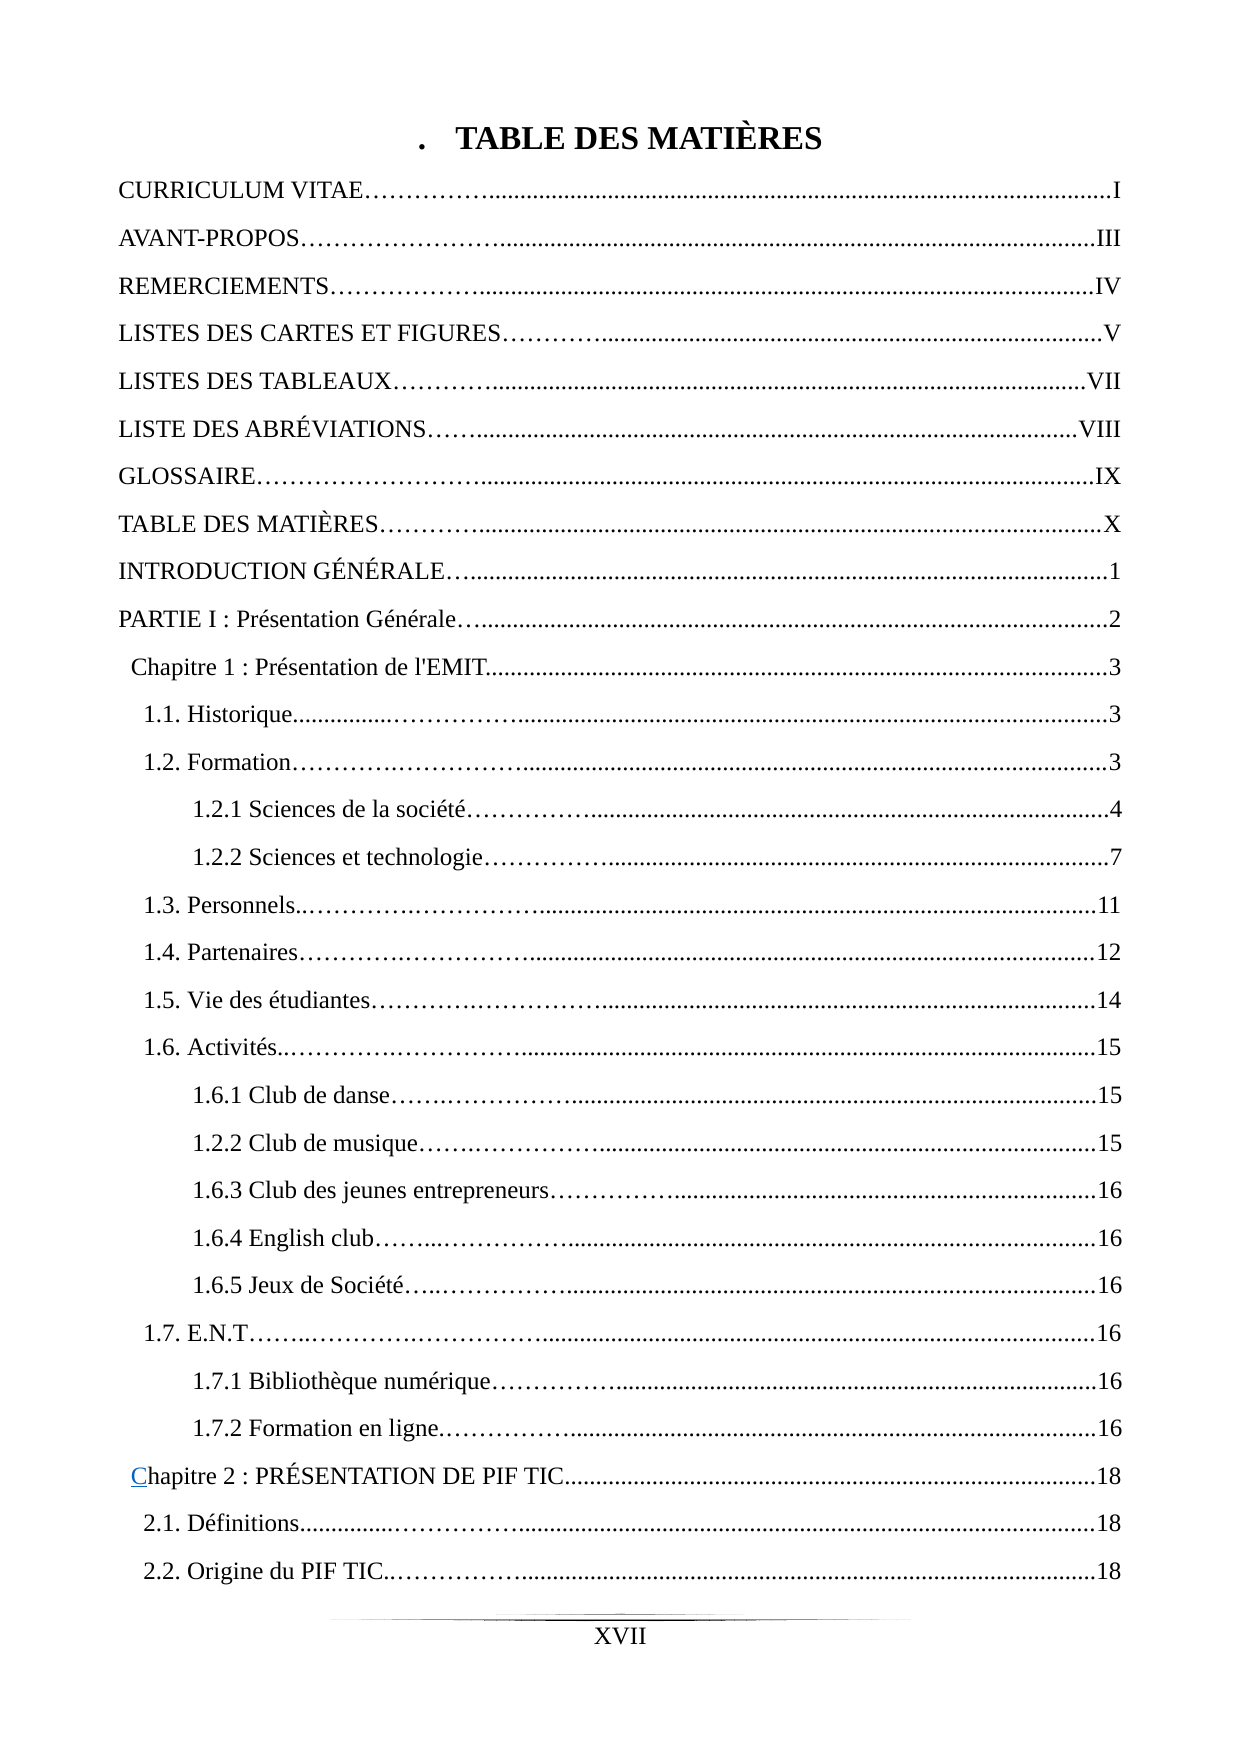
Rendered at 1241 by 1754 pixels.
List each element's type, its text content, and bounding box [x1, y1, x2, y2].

text 2.1. Définitions...............…………….. 18 [118, 1508, 1122, 1537]
text LISTES DES CARTES ET FIGURES………….. V [118, 318, 1122, 347]
text 1.2. Formation………….…………….. 3 [118, 747, 1122, 776]
text 1.7. E.N.T……..………….…………….. 16 [118, 1318, 1122, 1347]
text TABLE DES MATIÈRES…………..... X [118, 509, 1122, 538]
text 1.5. Vie des étudiantes………….…………….. 14 [118, 985, 1122, 1014]
text 1.6.4 English club……...…………….. 16 [192, 1223, 1122, 1252]
text 1.2.2 Club de musique…….…………….. 15 [192, 1128, 1122, 1156]
text 1.6. Activités..………….…………….. 15 [118, 1032, 1122, 1061]
text CURRICULUM VITAE……………... I [118, 176, 1122, 204]
text 1.2.1 Sciences de la société…………….. 4 [192, 794, 1122, 823]
picture [171, 1613, 1069, 1622]
text INTRODUCTION GÉNÉRALE…...... 1 [118, 556, 1122, 585]
text Chapitre 2 : PRÉSENTATION DE PIF TIC 18 [118, 1461, 1122, 1490]
text 1.3. Personnels..………….…………….. 11 [118, 890, 1122, 918]
text AVANT-PROPOS……………………. III [118, 223, 1122, 252]
text 1.6.3 Club des jeunes entrepreneurs…………….. 16 [192, 1175, 1122, 1204]
text 1.6.5 Jeux de Société…..…………….. 16 [192, 1271, 1122, 1299]
text PARTIE I : Présentation Générale….... 2 [118, 604, 1122, 633]
text Chapitre 1 : Présentation de l'EMIT...... 3 [118, 652, 1122, 680]
text 1.4. Partenaires………….…………….. 12 [118, 937, 1122, 966]
text 1.2.2 Sciences et technologie…………….. 7 [192, 842, 1122, 871]
text LISTES DES TABLEAUX………….. VII [118, 366, 1122, 395]
text GLOSSAIRE……………………….... IX [118, 461, 1122, 490]
text 1.1. Historique................…………….. 3 [118, 699, 1122, 728]
text LISTE DES ABRÉVIATIONS……..... VIII [118, 414, 1122, 442]
text 2.2. Origine du PIF TIC..…………….. 18 [118, 1556, 1122, 1585]
text 1.7.2 Formation en ligne.…………….. 16 [192, 1413, 1122, 1442]
text REMERCIEMENTS………………..... IV [118, 271, 1122, 299]
text 1.7.1 Bibliothèque numérique…………….. 16 [192, 1366, 1122, 1394]
text 1.6.1 Club de danse…….…………….. 15 [192, 1080, 1122, 1109]
subtitle TABLE DES MATIÈRES [118, 118, 1122, 156]
